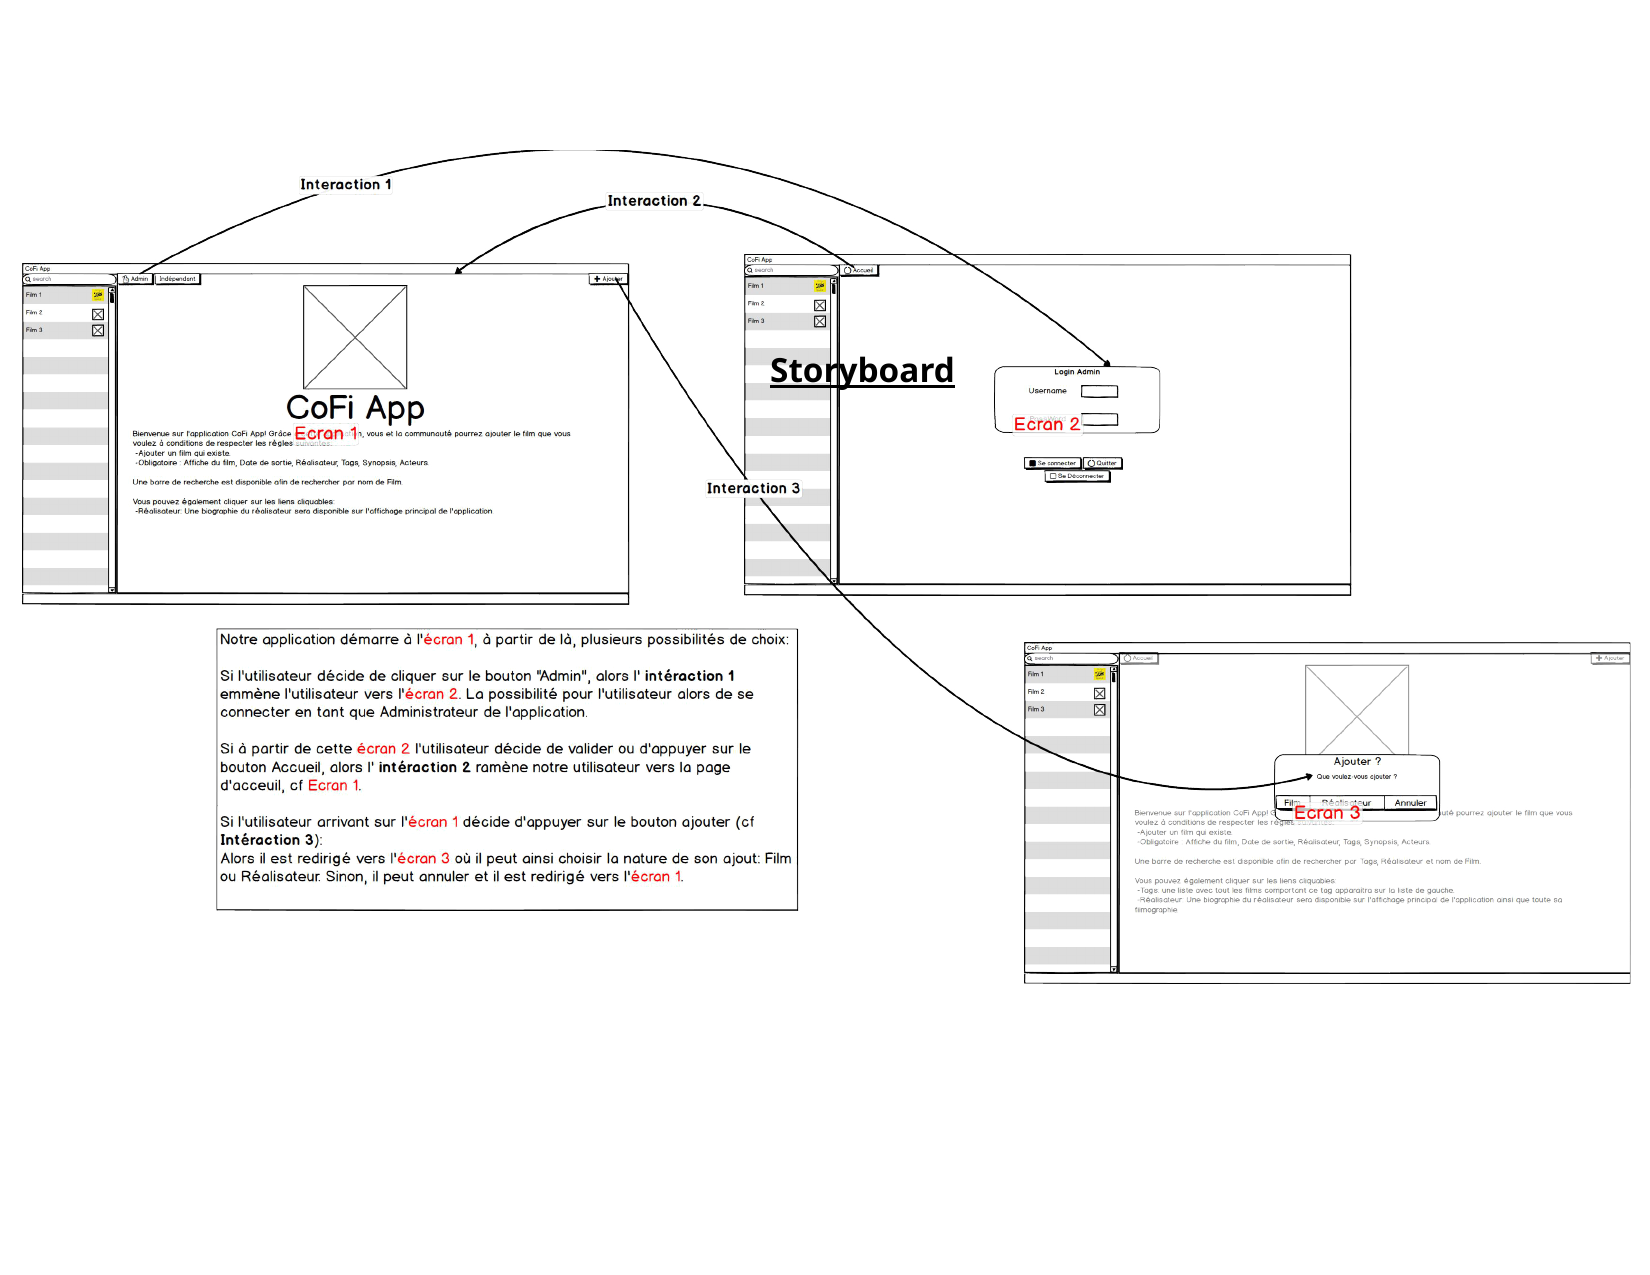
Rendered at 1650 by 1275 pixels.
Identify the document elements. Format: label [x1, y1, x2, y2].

picture [22, 150, 1631, 984]
